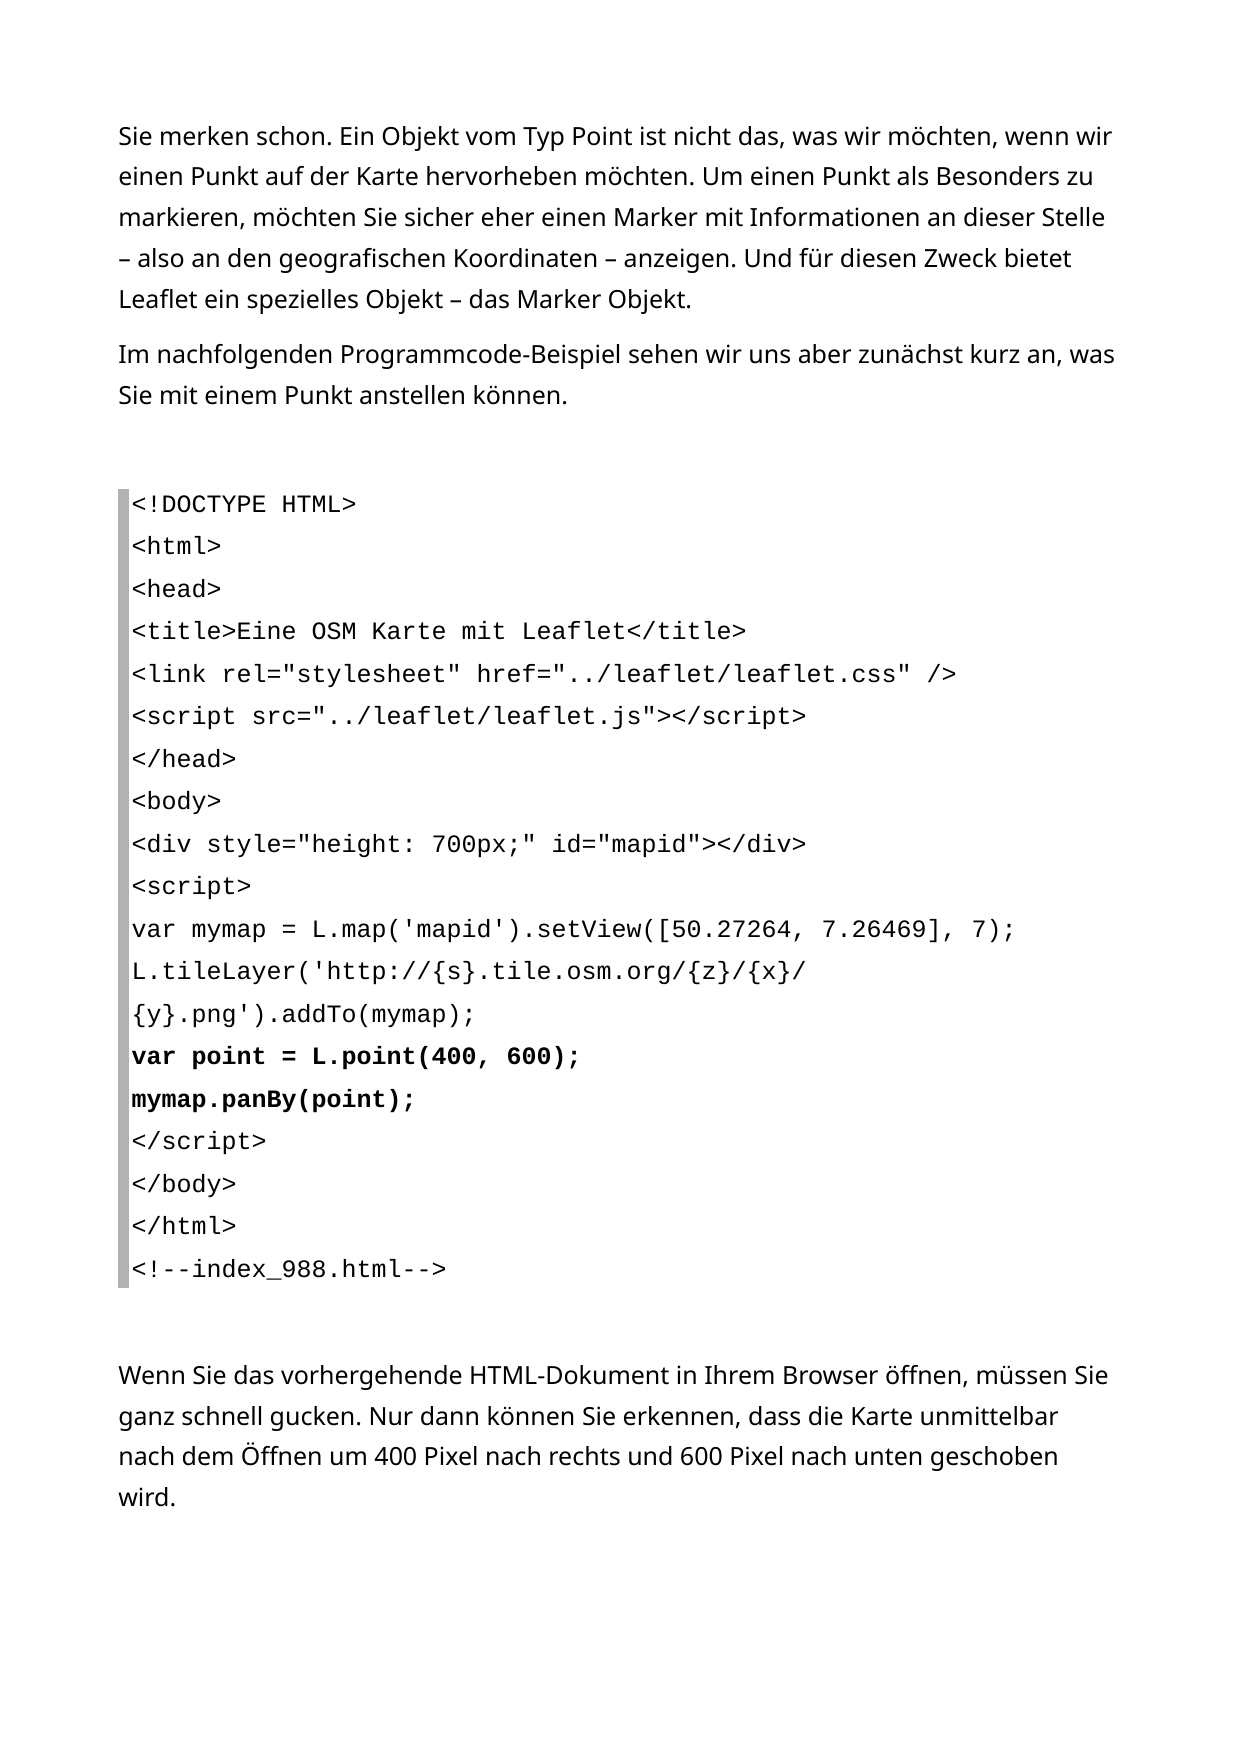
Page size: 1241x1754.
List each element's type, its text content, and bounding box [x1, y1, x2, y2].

text <div style="height: 700px;" id="mapid"></div> [129, 828, 1122, 860]
text Wenn Sie das vorhergehende HTML-Dokument in Ihrem Browser öffnen, müssen Sie ganz schnell gucken. Nur dann können Sie erkennen, dass die Karte unmittelbar nach dem Öffnen um 400 Pixel nach rechts und 600 Pixel nach unten geschoben wird. [118, 1357, 1122, 1514]
text <!DOCTYPE HTML> [118, 488, 1122, 520]
text <!--index_988.html--> [129, 1253, 1122, 1288]
text var point = L.point(400, 600); [129, 1041, 1122, 1072]
text </head> [129, 743, 1122, 775]
text <head> [129, 573, 1122, 605]
text <script src="../leaflet/leaflet.js"></script> [129, 701, 1122, 732]
text </body> [129, 1168, 1122, 1200]
text <html> [129, 531, 1122, 562]
text L.tileLayer('http://{s}.tile.osm.org/{z}/{x}/{y}.png').addTo(mymap); [129, 956, 1122, 1030]
text </script> [129, 1126, 1122, 1157]
text Im nachfolgenden Programmcode-Beispiel sehen wir uns aber zunächst kurz an, was Sie mit einem Punkt anstellen können. [118, 337, 1122, 412]
text <body> [129, 786, 1122, 817]
text <title>Eine OSM Karte mit Leaflet</title> [129, 616, 1122, 647]
text <link rel="stylesheet" href="../leaflet/leaflet.css" /> [129, 658, 1122, 690]
text Sie merken schon. Ein Objekt vom Typ Point ist nicht das, was wir möchten, wenn wir einen Punkt auf der Karte hervorheben möchten. Um einen Punkt als Besonders zu markieren, möchten Sie sicher eher einen Marker mit Informationen an dieser Stelle – also an den geografischen Koordinaten – anzeigen. Und für diesen Zweck bietet Leaflet ein spezielles Objekt – das Marker Objekt. [118, 118, 1122, 316]
text mymap.panBy(point); [129, 1083, 1122, 1115]
text <script> [129, 871, 1122, 902]
text </html> [129, 1211, 1122, 1242]
text var mymap = L.map('mapid').setView([50.27264, 7.26469], 7); [129, 913, 1122, 945]
